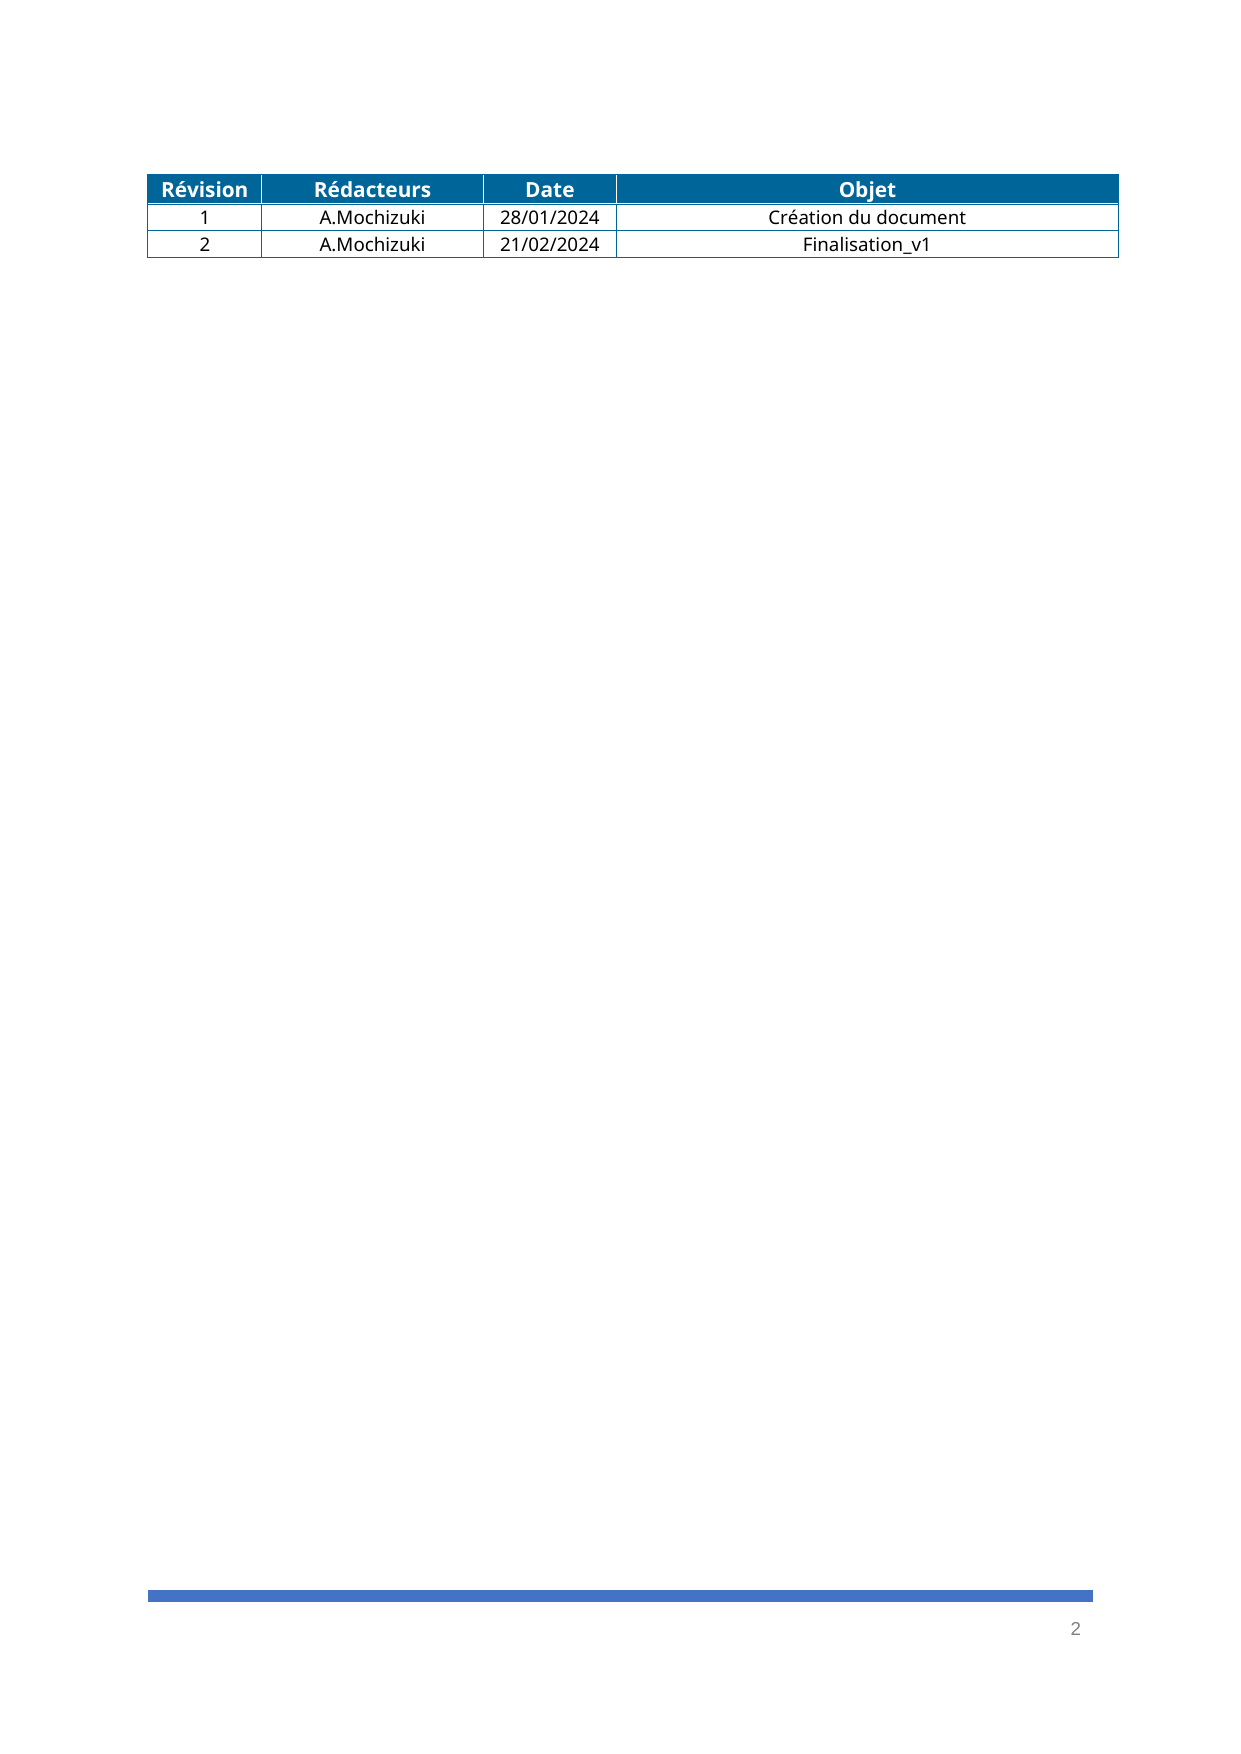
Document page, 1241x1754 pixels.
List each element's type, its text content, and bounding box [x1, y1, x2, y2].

table_header Rédacteurs [262, 175, 483, 203]
table_cell 1 [148, 205, 261, 230]
table_cell 21/02/2024 [484, 231, 616, 257]
table_cell Finalisation_v1 [617, 231, 1118, 257]
table_cell 28/01/2024 [484, 205, 616, 230]
table_cell Création du document [617, 205, 1118, 230]
table_cell A.Mochizuki [262, 205, 483, 230]
table_header Révision [148, 175, 261, 203]
table_header Objet [617, 175, 1118, 203]
table_cell 2 [148, 231, 261, 257]
table_cell A.Mochizuki [262, 231, 483, 257]
table_header Date [484, 175, 616, 203]
